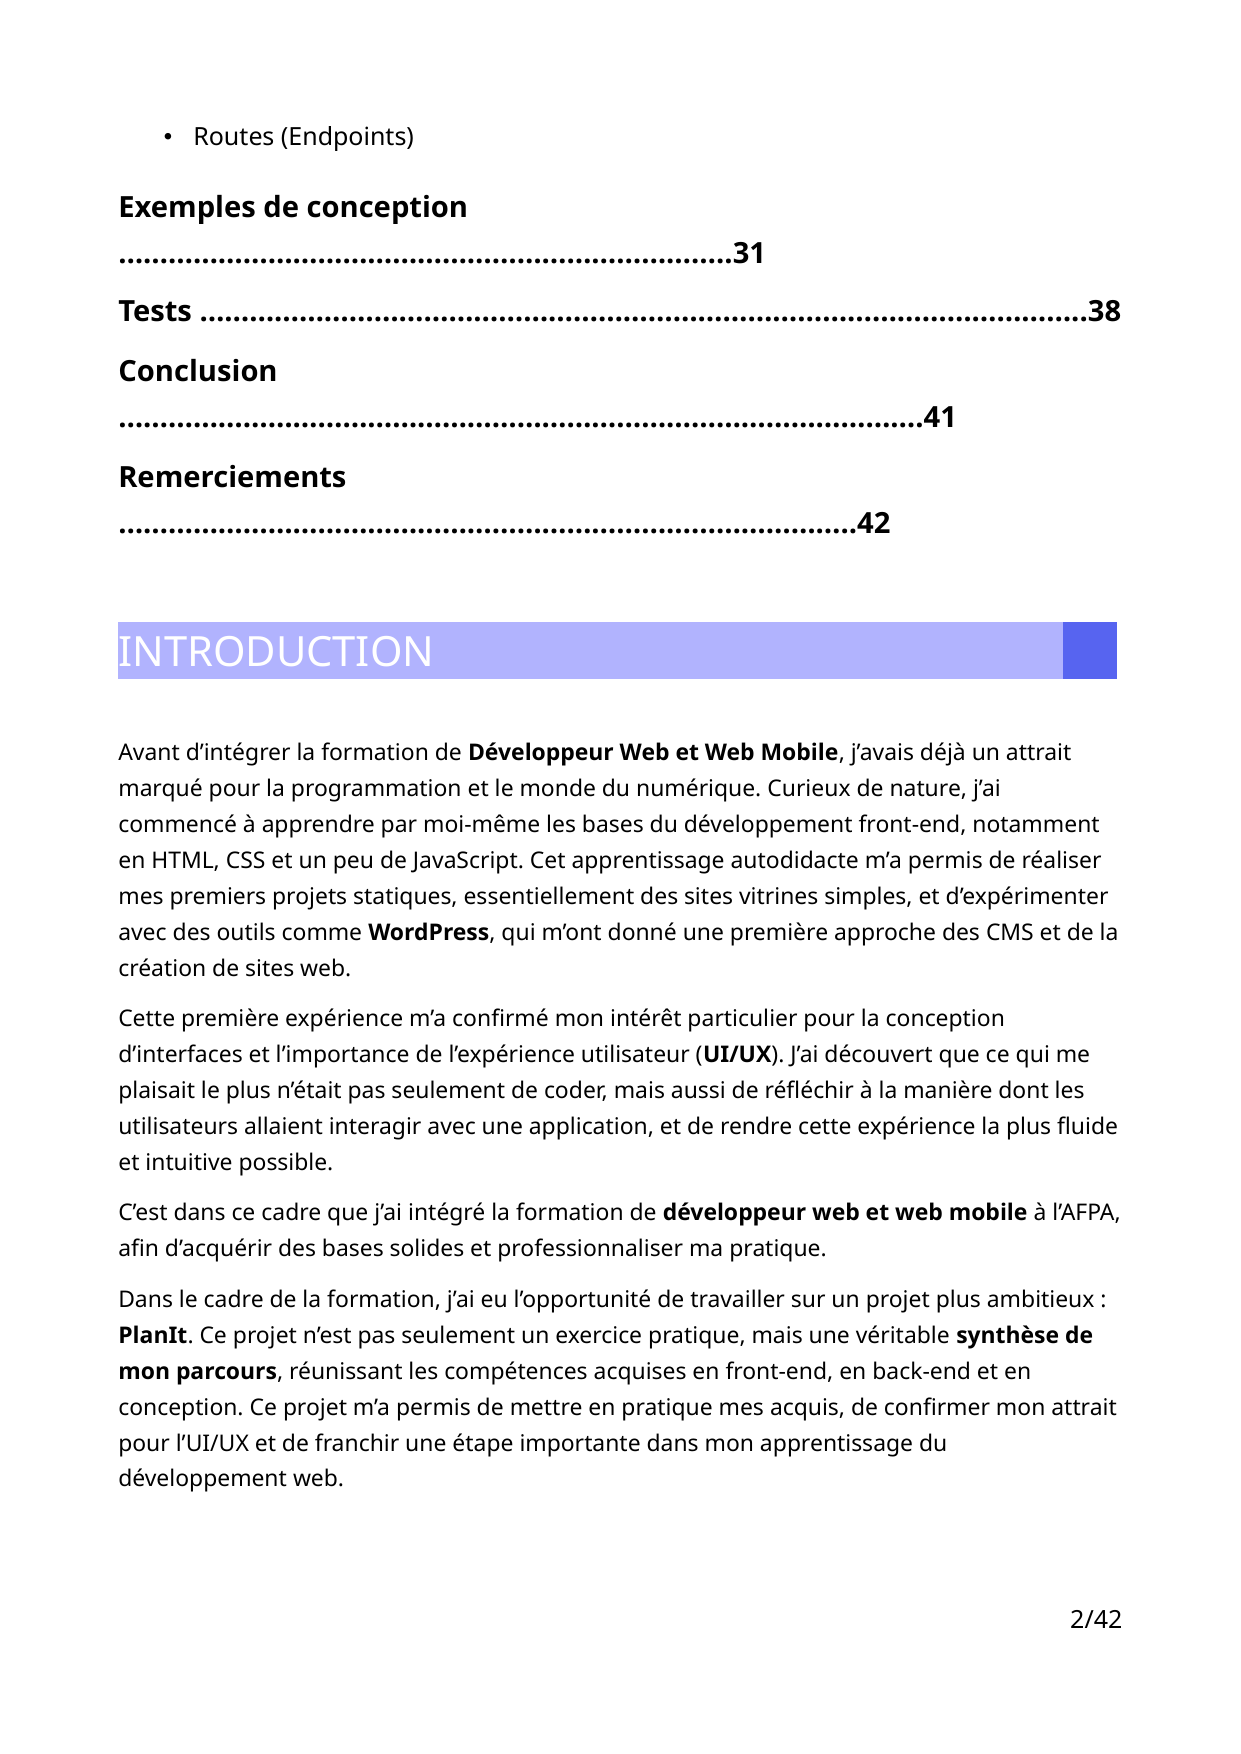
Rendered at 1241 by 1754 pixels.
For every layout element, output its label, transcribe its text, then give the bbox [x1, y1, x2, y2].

text Avant d’intégrer la formation de Développeur Web et Web Mobile, j’avais déjà un attrait marqué pour la programmation et le monde du numérique. Curieux de nature, j’ai commencé à apprendre par moi-même les bases du développement front-end, notamment en HTML, CSS et un peu de JavaScript. Cet apprentissage autodidacte m’a permis de réaliser mes premiers projets statiques, essentiellement des sites vitrines simples, et d’expérimenter avec des outils comme WordPress, qui m’ont donné une première approche des CMS et de la création de sites web. [118, 736, 1122, 983]
list Routes (Endpoints) [164, 118, 1122, 152]
subtitle Exemples de conception ………………………………………………………………..31 [118, 186, 1122, 272]
text INTRODUCTION [118, 622, 1122, 679]
text Tests ……………………………………………………………………………………………..38 [118, 290, 1122, 330]
text C’est dans ce cadre que j’ai intégré la formation de développeur web et web mobile à l’AFPA, afin d’acquérir des bases solides et professionnaliser ma pratique. [118, 1196, 1122, 1263]
text Dans le cadre de la formation, j’ai eu l’opportunité de travailler sur un projet plus ambitieux : PlanIt. Ce projet n’est pas seulement un exercice pratique, mais une véritable synthèse de mon parcours, réunissant les compétences acquises en front-end, en back-end et en conception. Ce projet m’a permis de mettre en pratique mes acquis, de confirmer mon attrait pour l’UI/UX et de franchir une étape importante dans mon apprentissage du développement web. [118, 1283, 1122, 1494]
text Cette première expérience m’a confirmé mon intérêt particulier pour la conception d’interfaces et l’importance de l’expérience utilisateur (UI/UX). J’ai découvert que ce qui me plaisait le plus n’était pas seulement de coder, mais aussi de réfléchir à la manière dont les utilisateurs allaient interagir avec une application, et de rendre cette expérience la plus fluide et intuitive possible. [118, 1002, 1122, 1177]
text Conclusion …………………………………………………………………………………….41 [118, 350, 1122, 436]
text Remerciements ……………………………………………………………………………..42 [118, 456, 1122, 542]
